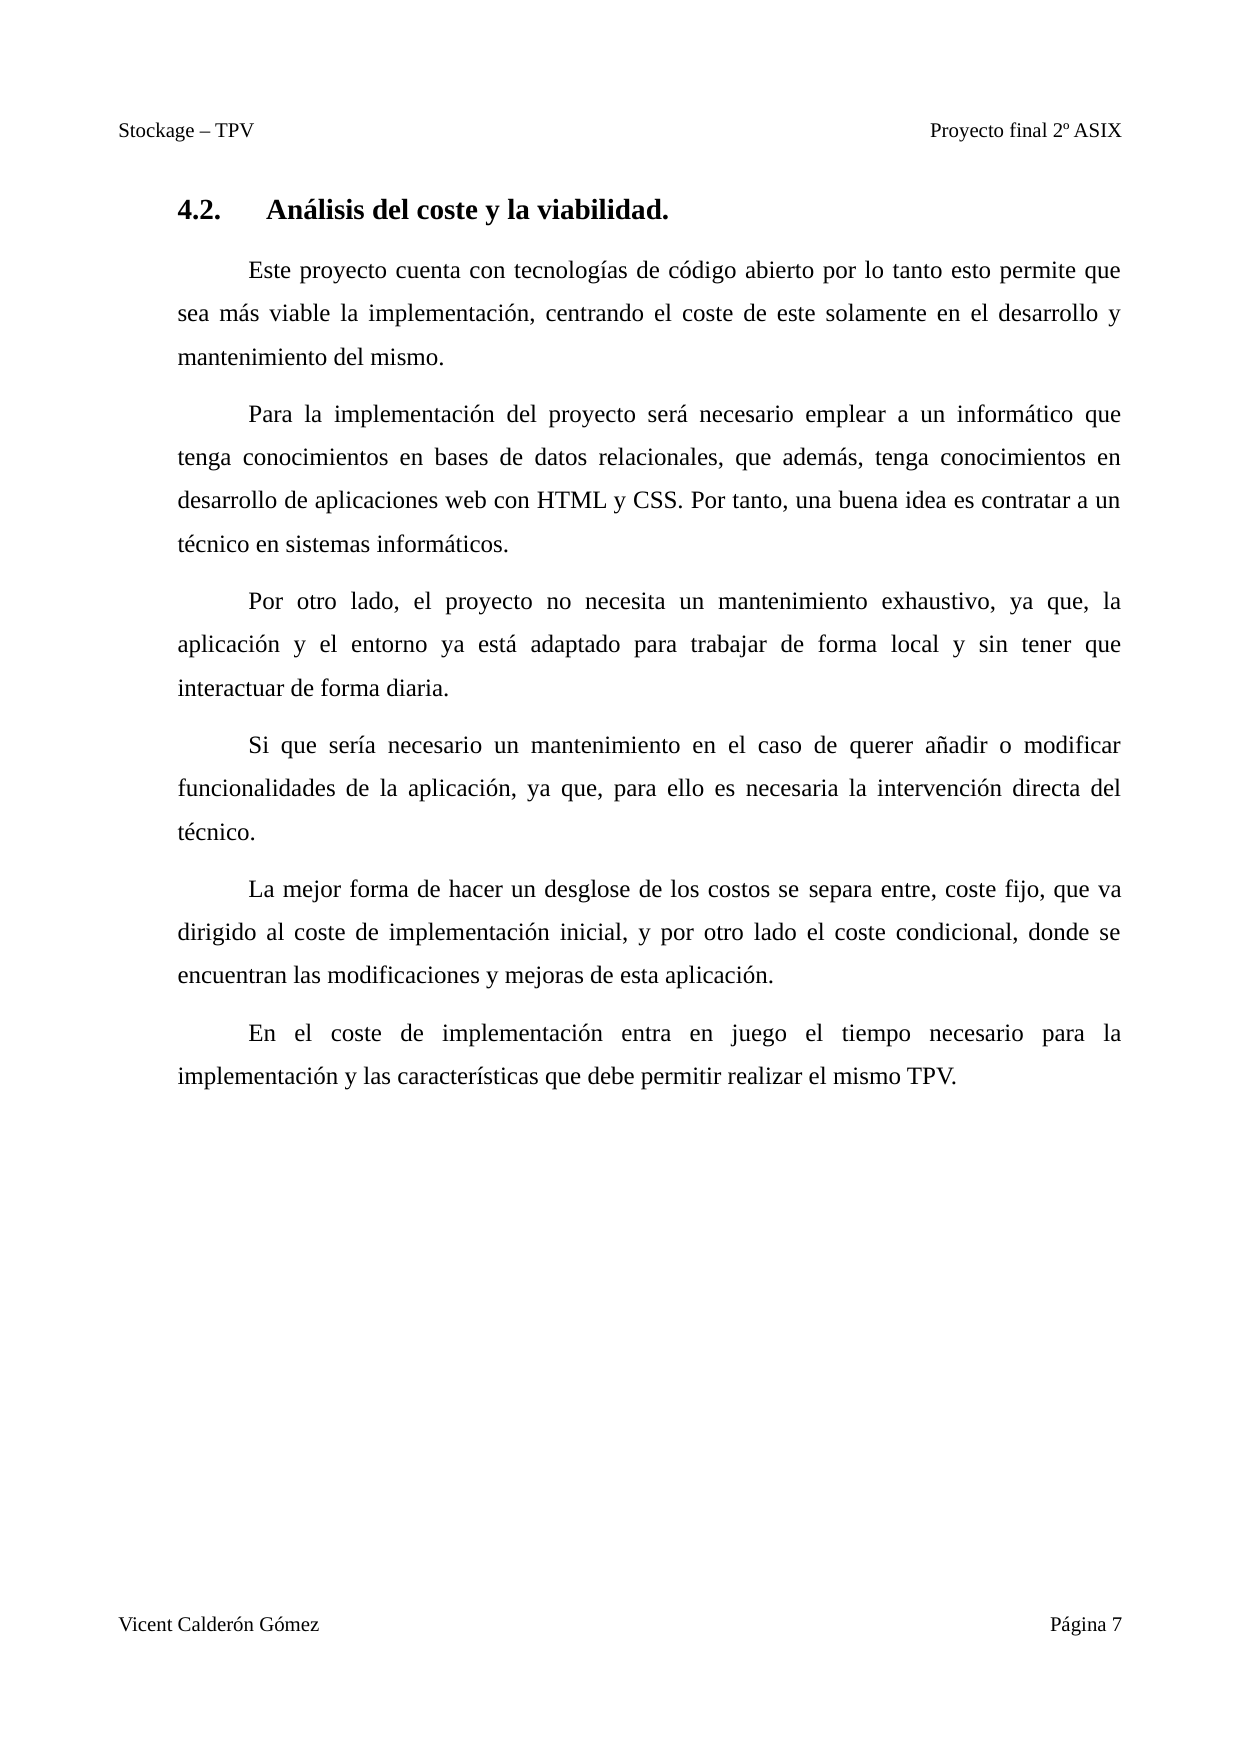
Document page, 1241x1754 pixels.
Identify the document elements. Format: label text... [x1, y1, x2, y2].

text Si que sería necesario un mantenimiento en el caso de querer añadir o modificar funcionalidades de la aplicación, ya que, para ello es necesaria la intervención directa del técnico. [177, 730, 1122, 845]
text La mejor forma de hacer un desglose de los costos se separa entre, coste fijo, que va dirigido al coste de implementación inicial, y por otro lado el coste condicional, donde se encuentran las modificaciones y mejoras de esta aplicación. [177, 874, 1122, 989]
text Por otro lado, el proyecto no necesita un mantenimiento exhaustivo, ya que, la aplicación y el entorno ya está adaptado para trabajar de forma local y sin tener que interactuar de forma diaria. [177, 586, 1122, 701]
text Este proyecto cuenta con tecnologías de código abierto por lo tanto esto permite que sea más viable la implementación, centrando el coste de este solamente en el desarrollo y mantenimiento del mismo. [177, 255, 1122, 370]
text Para la implementación del proyecto será necesario emplear a un informático que tenga conocimientos en bases de datos relacionales, que además, tenga conocimientos en desarrollo de aplicaciones web con HTML y CSS. Por tanto, una buena idea es contratar a un técnico en sistemas informáticos. [177, 399, 1122, 557]
subtitle Análisis del coste y la viabilidad. [177, 192, 1122, 226]
text En el coste de implementación entra en juego el tiempo necesario para la implementación y las características que debe permitir realizar el mismo TPV. [177, 1018, 1122, 1090]
